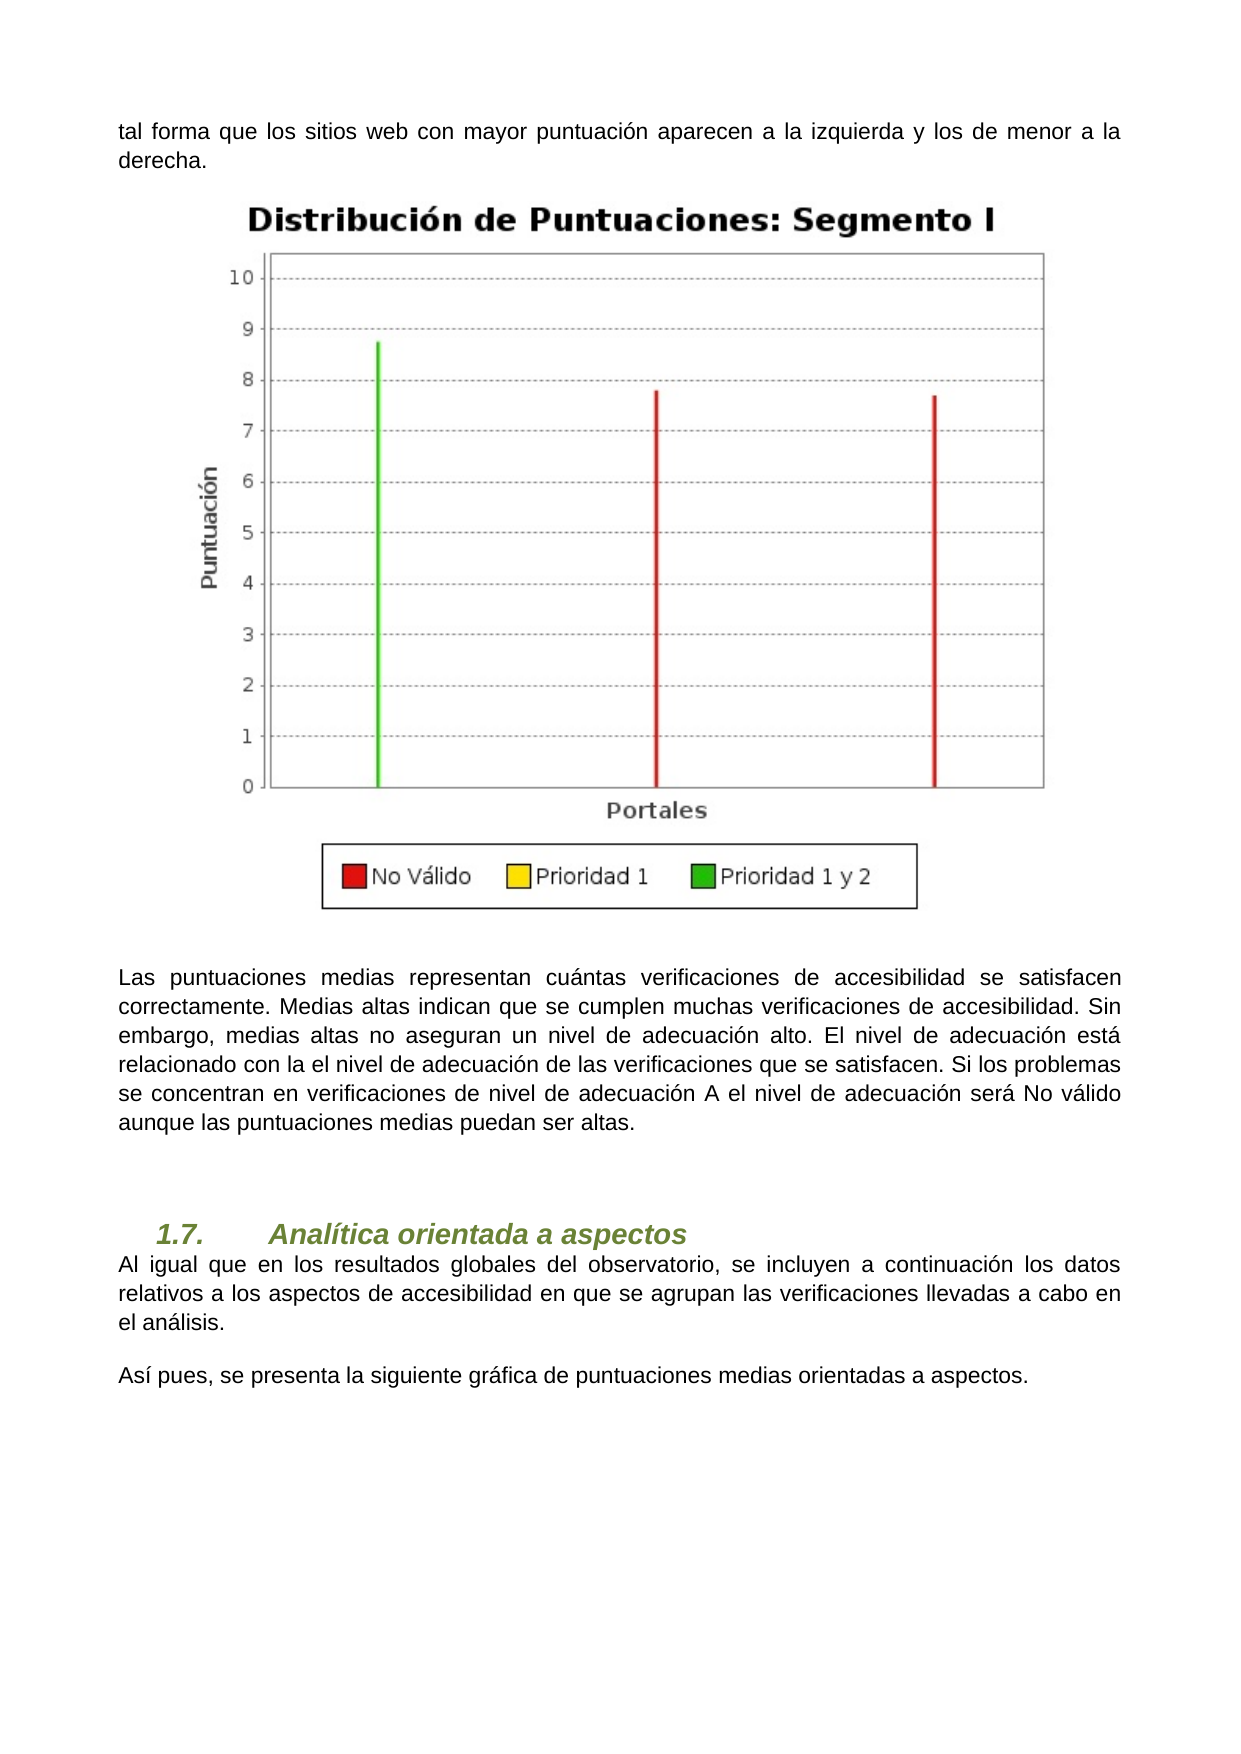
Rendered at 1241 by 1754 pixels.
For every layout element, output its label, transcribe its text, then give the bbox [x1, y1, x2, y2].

text Al igual que en los resultados globales del observatorio, se incluyen a continuación los datos relativos a los aspectos de accesibilidad en que se agrupan las verificaciones llevadas a cabo en el análisis. [118, 1251, 1122, 1335]
text tal forma que los sitios web con mayor puntuación aparecen a la izquierda y los de menor a la derecha. [118, 118, 1122, 173]
text Las puntuaciones medias representan cuántas verificaciones de accesibilidad se satisfacen correctamente. Medias altas indican que se cumplen muchas verificaciones de accesibilidad. Sin embargo, medias altas no aseguran un nivel de adecuación alto. El nivel de adecuación está relacionado con la el nivel de adecuación de las verificaciones que se satisfacen. Si los problemas se concentran en verificaciones de nivel de adecuación A el nivel de adecuación será No válido aunque las puntuaciones medias puedan ser altas. [118, 964, 1122, 1136]
subtitle Analítica orientada a aspectos [148, 1217, 1122, 1251]
text Así pues, se presenta la siguiente gráfica de puntuaciones medias orientadas a aspectos. [118, 1362, 1122, 1389]
picture [178, 201, 1062, 911]
